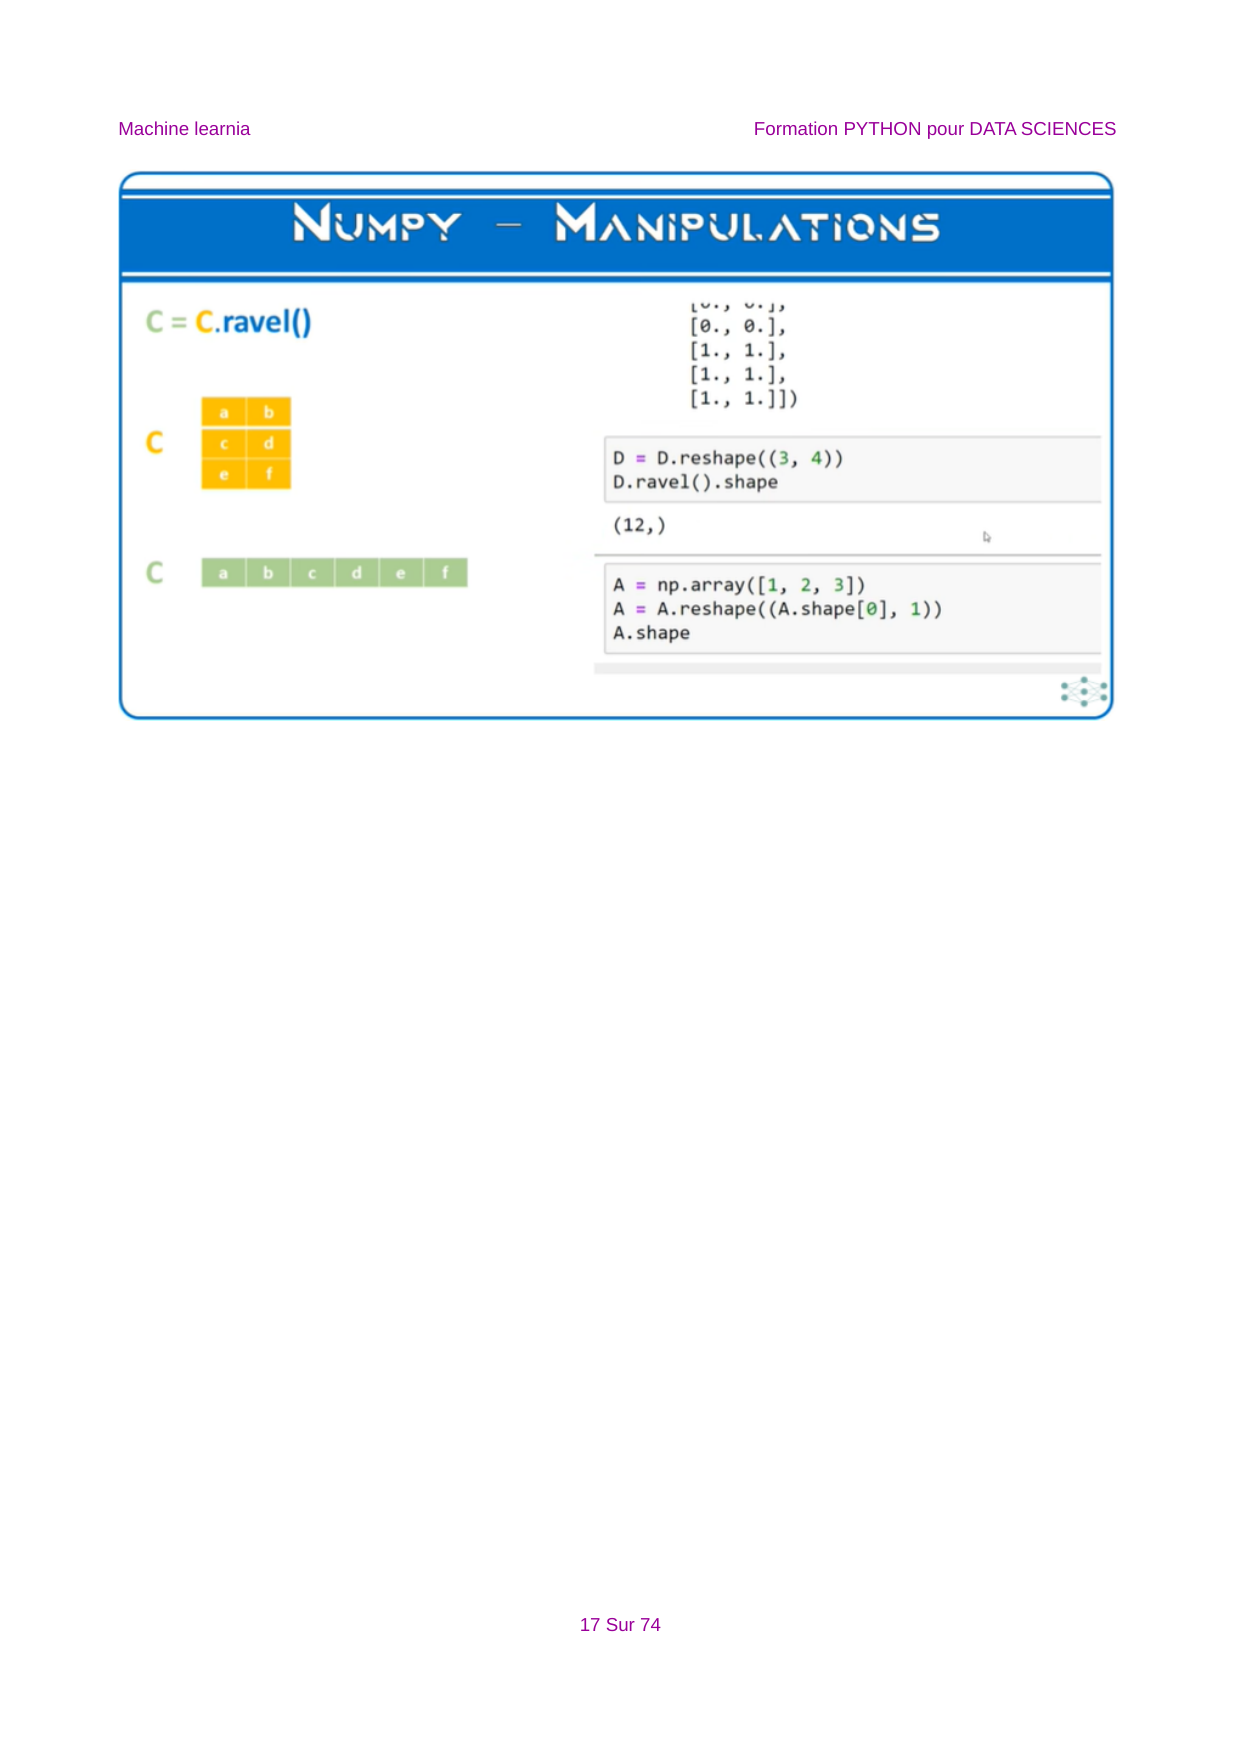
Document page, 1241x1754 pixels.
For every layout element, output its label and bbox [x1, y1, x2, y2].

picture [118, 169, 1122, 721]
